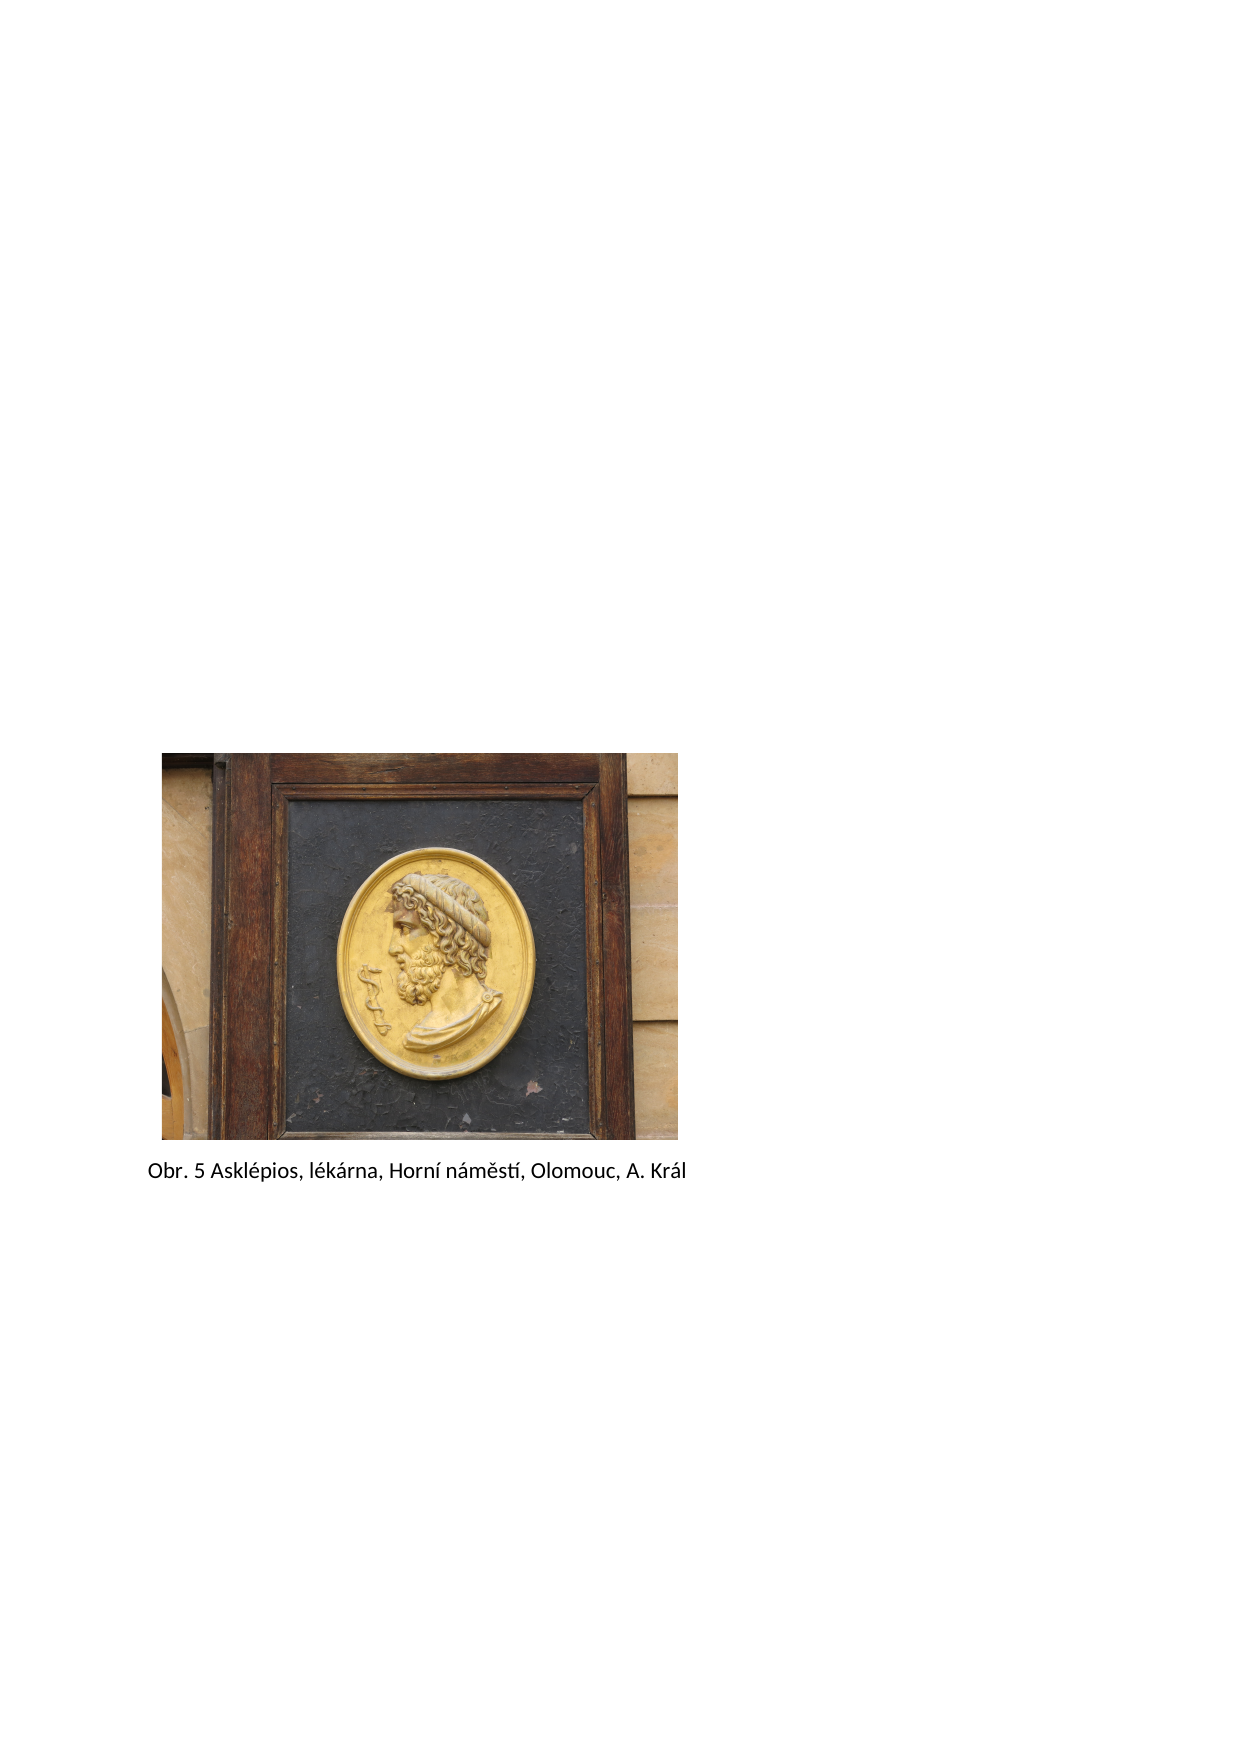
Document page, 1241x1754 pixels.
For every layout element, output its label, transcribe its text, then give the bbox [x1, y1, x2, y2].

text Obr. 5 Asklépios, lékárna, Horní náměstí, Olomouc, A. Král [148, 1156, 1093, 1184]
picture [161, 753, 678, 1140]
